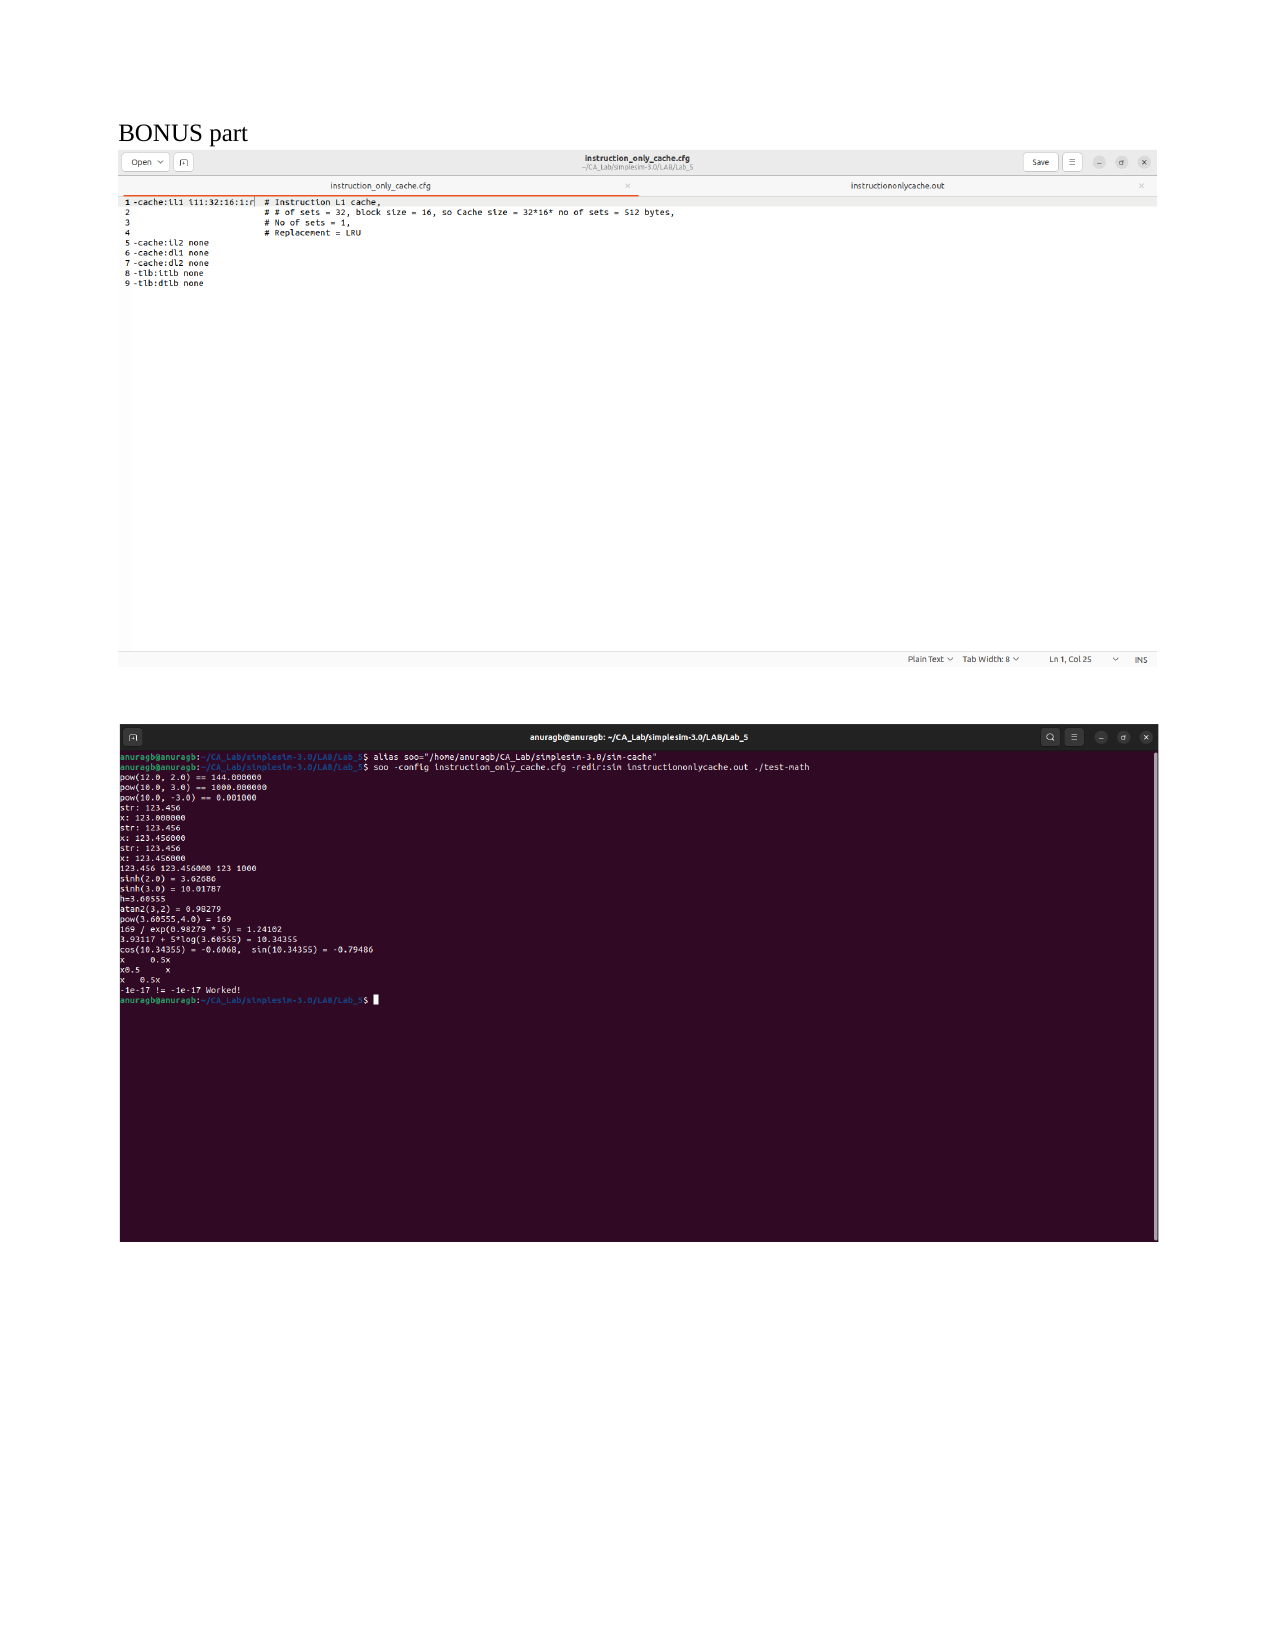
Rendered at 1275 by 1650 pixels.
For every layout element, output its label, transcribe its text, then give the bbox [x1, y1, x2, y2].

picture [118, 149, 1157, 667]
text [118, 667, 1157, 1529]
picture [119, 724, 1159, 1242]
text BONUS part [118, 118, 1157, 149]
